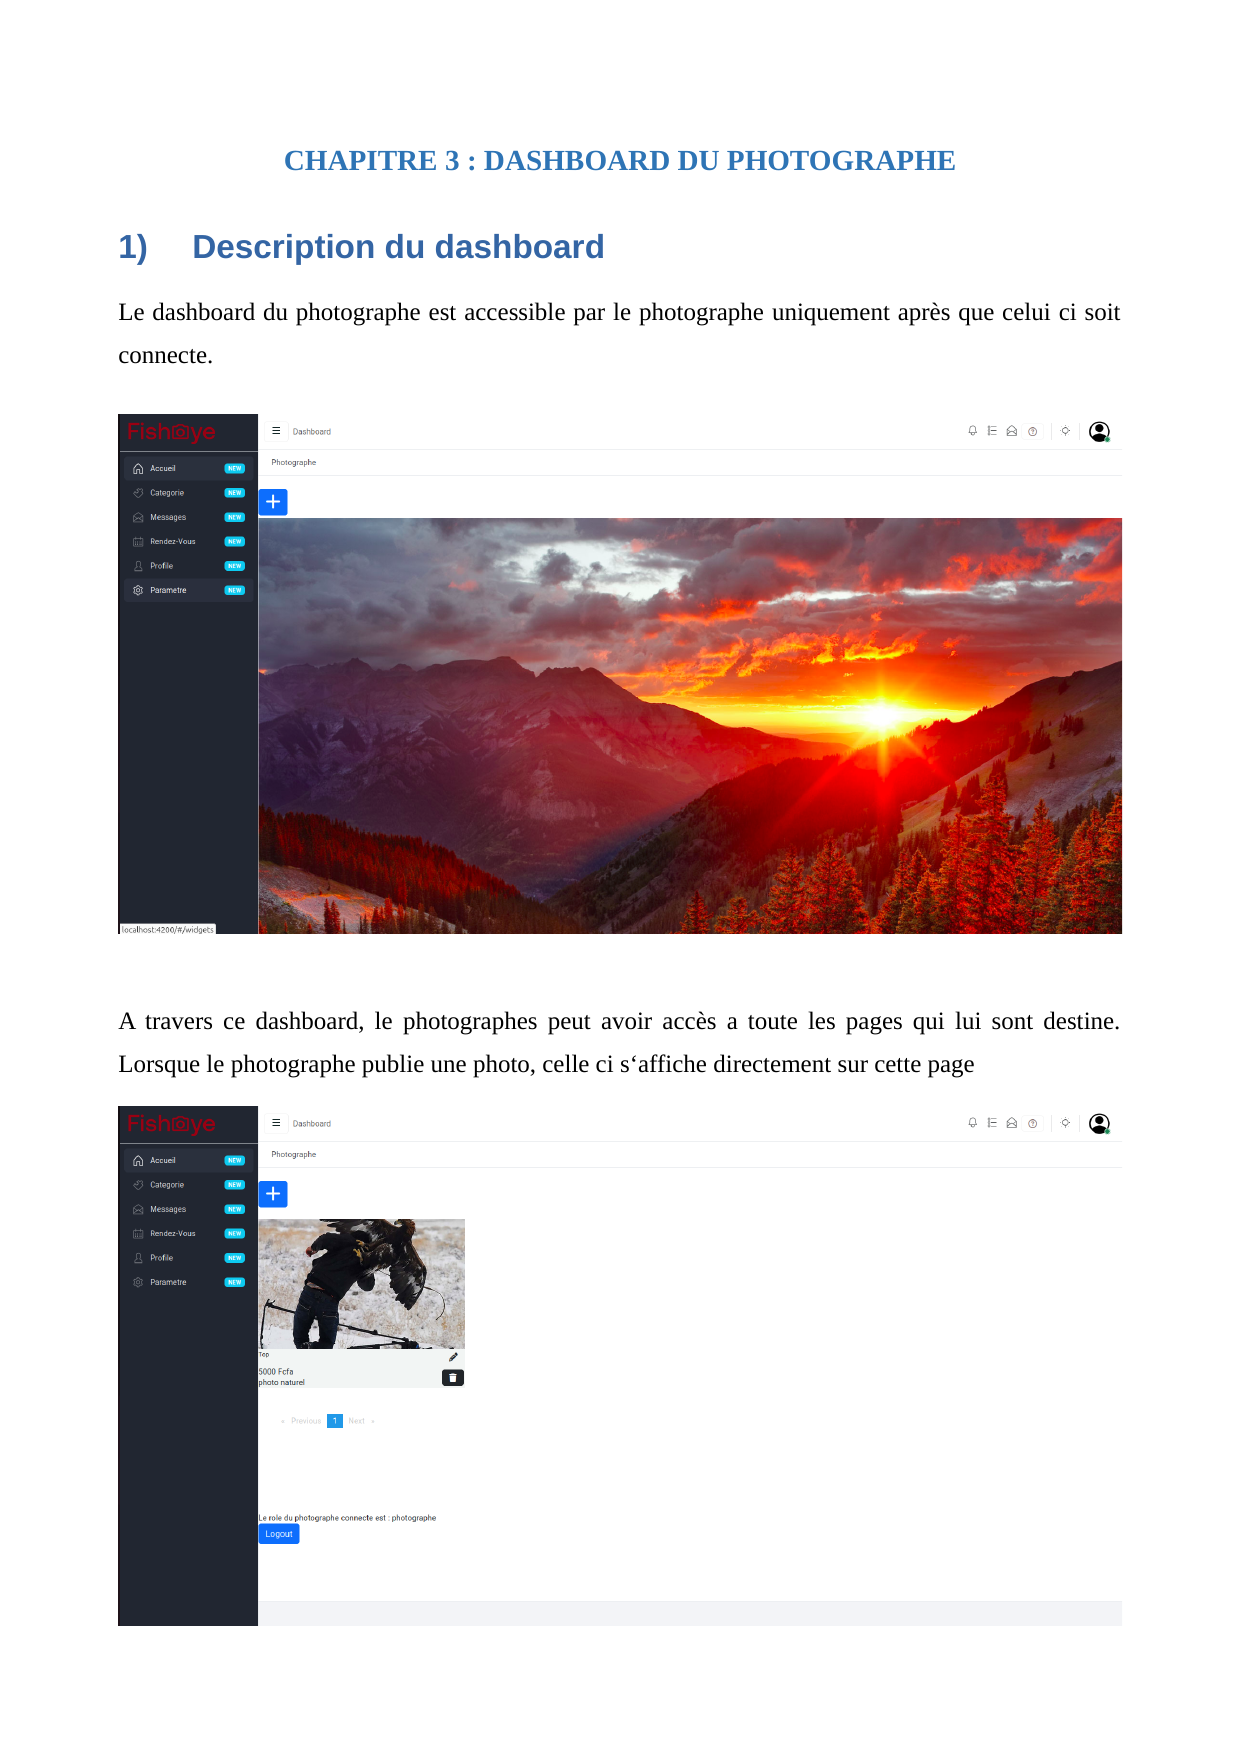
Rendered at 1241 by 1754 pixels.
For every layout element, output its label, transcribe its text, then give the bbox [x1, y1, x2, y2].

subtitle CHAPITRE 3 : DASHBOARD DU PHOTOGRAPHE [118, 143, 1122, 177]
text Le dashboard du photographe est accessible par le photographe uniquement après que celui ci soit connecte. [118, 297, 1122, 369]
picture [118, 1106, 1123, 1626]
text A travers ce dashboard, le photographes peut avoir accès a toute les pages qui lui sont destine. Lorsque le photographe publie une photo, celle ci s‘affiche directement sur cette page [118, 1006, 1122, 1078]
picture [118, 414, 1123, 934]
subtitle Description du dashboard [118, 227, 1122, 265]
